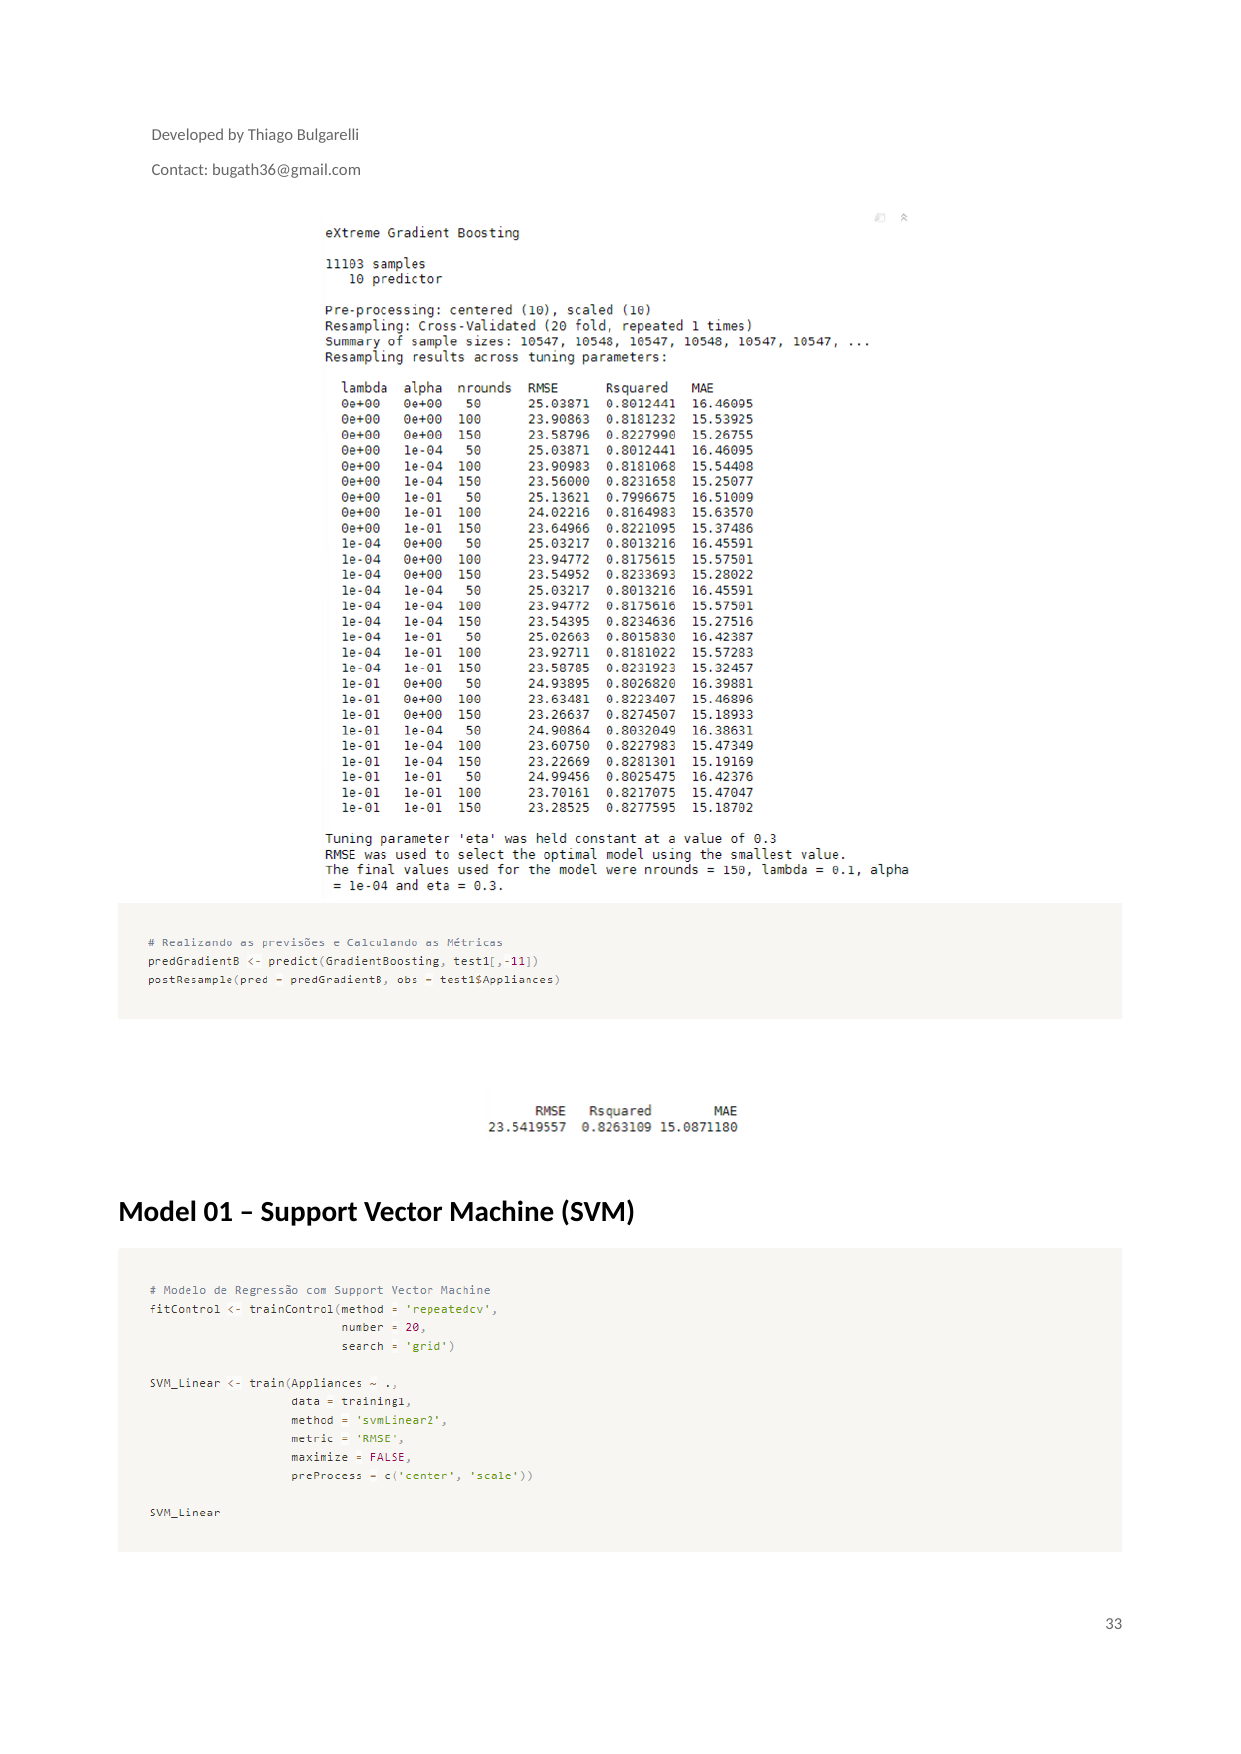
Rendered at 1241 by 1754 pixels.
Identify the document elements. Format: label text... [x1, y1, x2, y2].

picture [318, 209, 922, 899]
picture [118, 1246, 1123, 1552]
subtitle Model 01 – Support Vector Machine (SVM) [118, 1193, 1122, 1229]
picture [118, 903, 1123, 1019]
